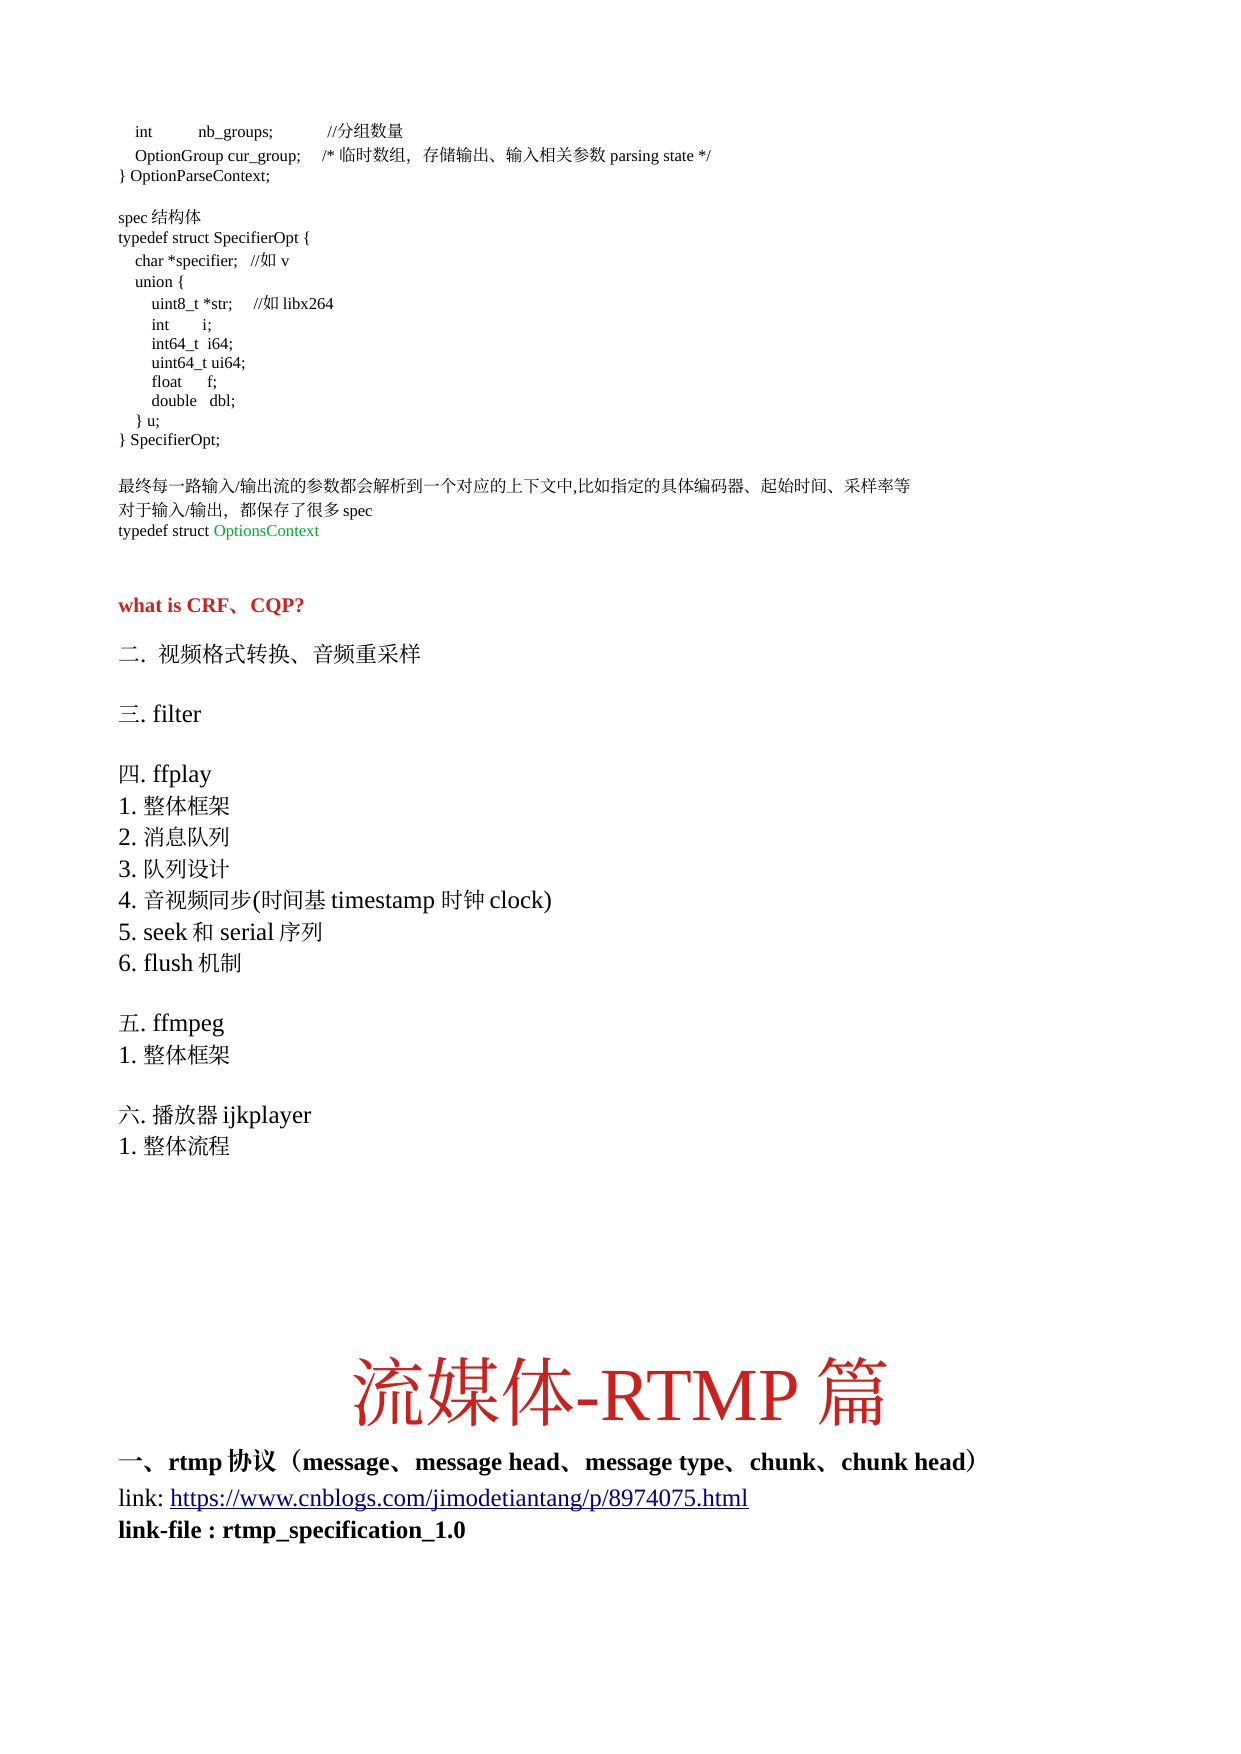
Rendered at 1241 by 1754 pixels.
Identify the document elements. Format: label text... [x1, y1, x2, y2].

text 5. seek和 serial序列 [118, 915, 1122, 946]
text typedef struct SpecifierOpt { [118, 228, 1122, 247]
text spec结构体 [118, 204, 1122, 228]
text 流媒体-RTMP篇 [118, 1333, 1122, 1441]
text } u; [118, 410, 1122, 429]
text double dbl; [118, 391, 1122, 410]
text int nb_groups; //分组数量 [118, 118, 1122, 142]
text what is CRF、CQP? [118, 588, 1122, 618]
text 对于输入/输出，都保存了很多spec [118, 497, 1122, 521]
text } SpecifierOpt; [118, 429, 1122, 449]
text 三. filter [118, 697, 1122, 729]
text uint8_t *str; //如libx264 [118, 291, 1122, 314]
text 3. 队列设计 [118, 852, 1122, 883]
text uint64_t ui64; [118, 353, 1122, 372]
text 二. 视频格式转换、音频重采样 [118, 637, 1122, 668]
text typedef struct OptionsContext [118, 521, 1122, 540]
text 2. 消息队列 [118, 820, 1122, 852]
text 4. 音视频同步(时间基timestamp 时钟clock) [118, 883, 1122, 915]
text 五. ffmpeg [118, 1006, 1122, 1038]
text 6. flush机制 [118, 946, 1122, 978]
text int64_t i64; [118, 334, 1122, 353]
text link: https://www.cnblogs.com/jimodetiantang/p/8974075.html [118, 1483, 1122, 1511]
text union { [118, 271, 1122, 291]
text 1. 整体流程 [118, 1129, 1122, 1161]
text 1. 整体框架 [118, 1038, 1122, 1069]
text 四. ffplay [118, 757, 1122, 789]
text char *specifier; //如 v [118, 247, 1122, 271]
text OptionGroup cur_group; /* 临时数组，存储输出、输入相关参数 parsing state */ [118, 142, 1122, 166]
text link-file : rtmp_specification_1.0 [118, 1516, 1122, 1544]
text int i; [118, 314, 1122, 334]
text 1. 整体框架 [118, 789, 1122, 820]
text 六. 播放器ijkplayer [118, 1098, 1122, 1129]
text 最终每一路输入/输出流的参数都会解析到一个对应的上下文中,比如指定的具体编码器、起始时间、采样率等 [118, 473, 1122, 497]
text 一、rtmp协议（message、message head、message type、chunk、chunk head） [118, 1441, 1122, 1477]
text float f; [118, 372, 1122, 391]
text } OptionParseContext; [118, 166, 1122, 185]
